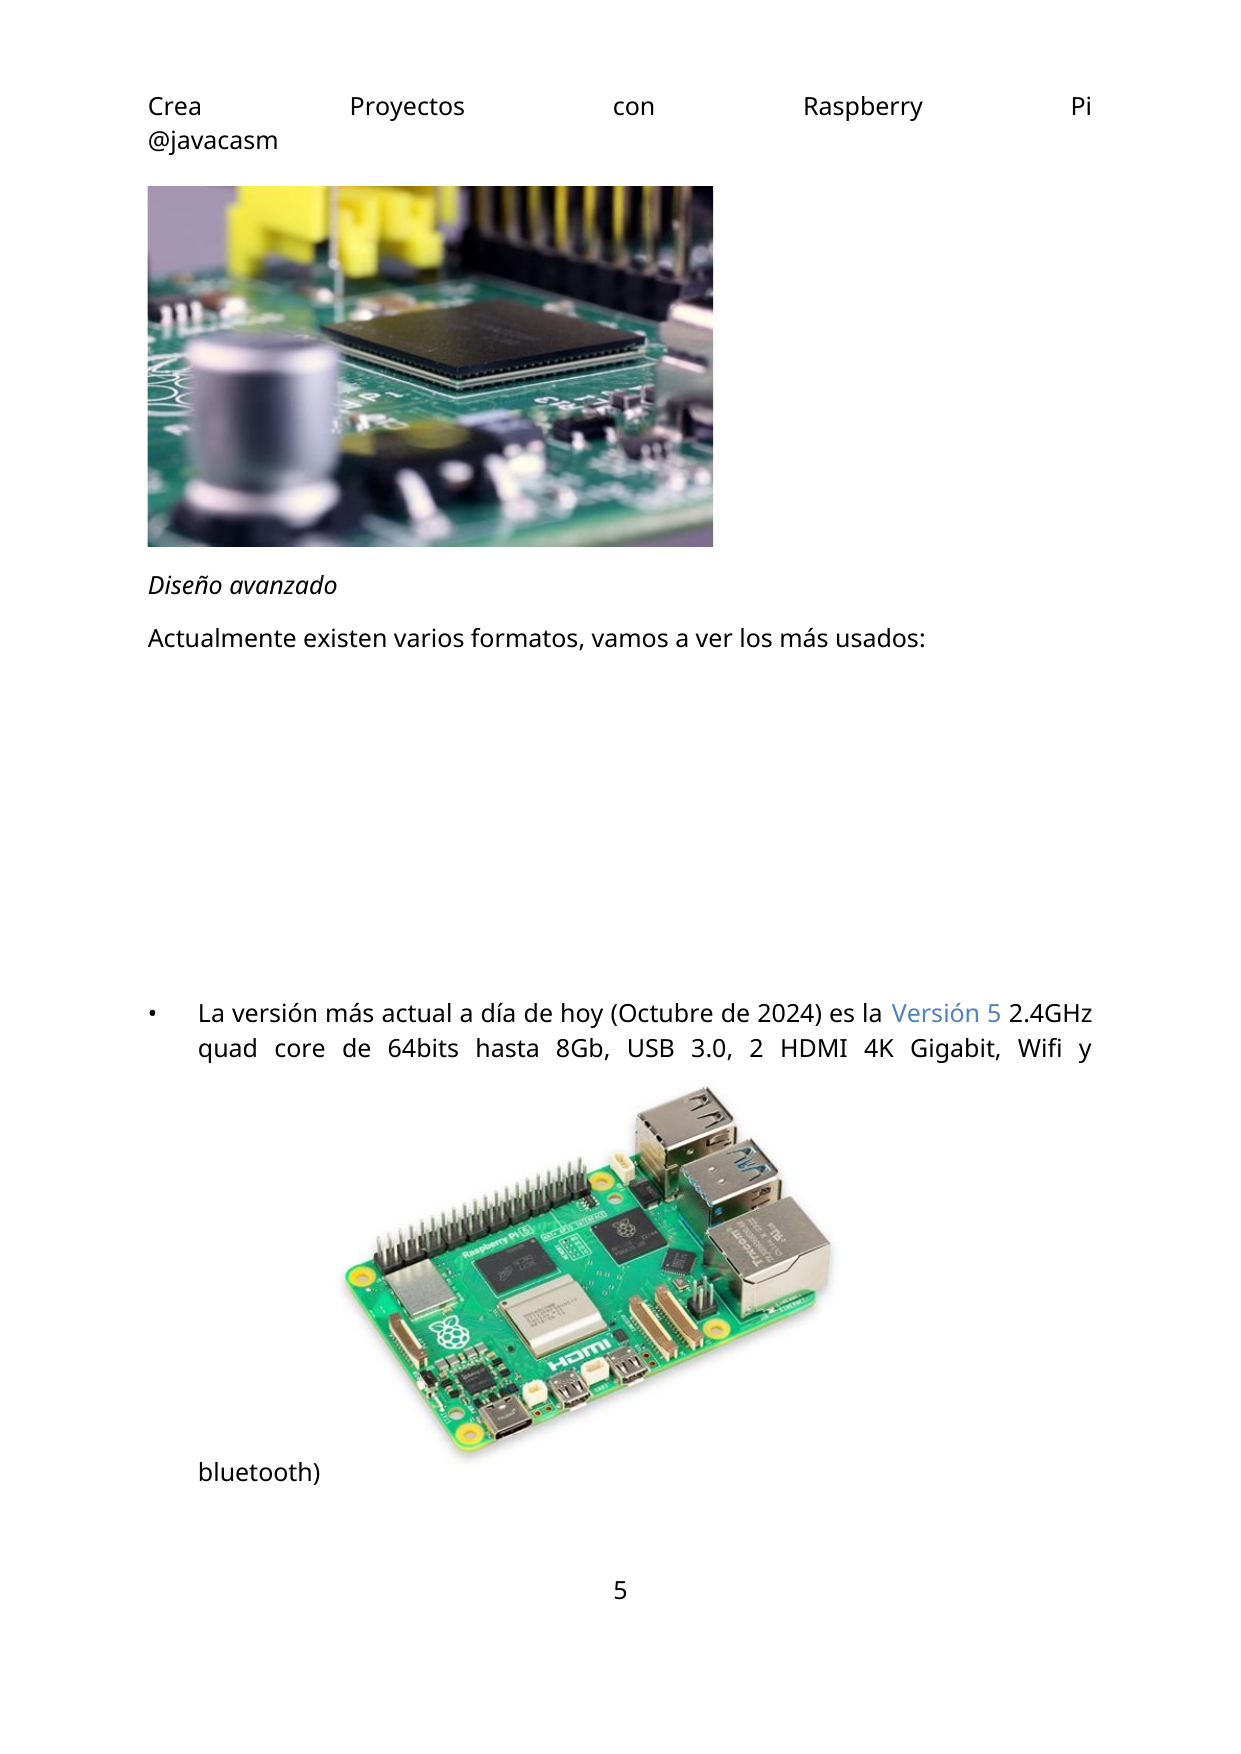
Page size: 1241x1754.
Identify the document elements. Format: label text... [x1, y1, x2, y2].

picture [326, 1064, 848, 1481]
text Actualmente existen varios formatos, vamos a ver los más usados: [148, 620, 1093, 654]
list La versión más actual a día de hoy (Octubre de 2024) es la Versión 5 2.4GHz quad core de 64bits hasta 8Gb, USB 3.0, 2 HDMI 4K Gigabit, Wifi y bluetooth) [148, 996, 1093, 1488]
picture [147, 186, 714, 547]
text Diseño avanzado [148, 567, 1093, 601]
